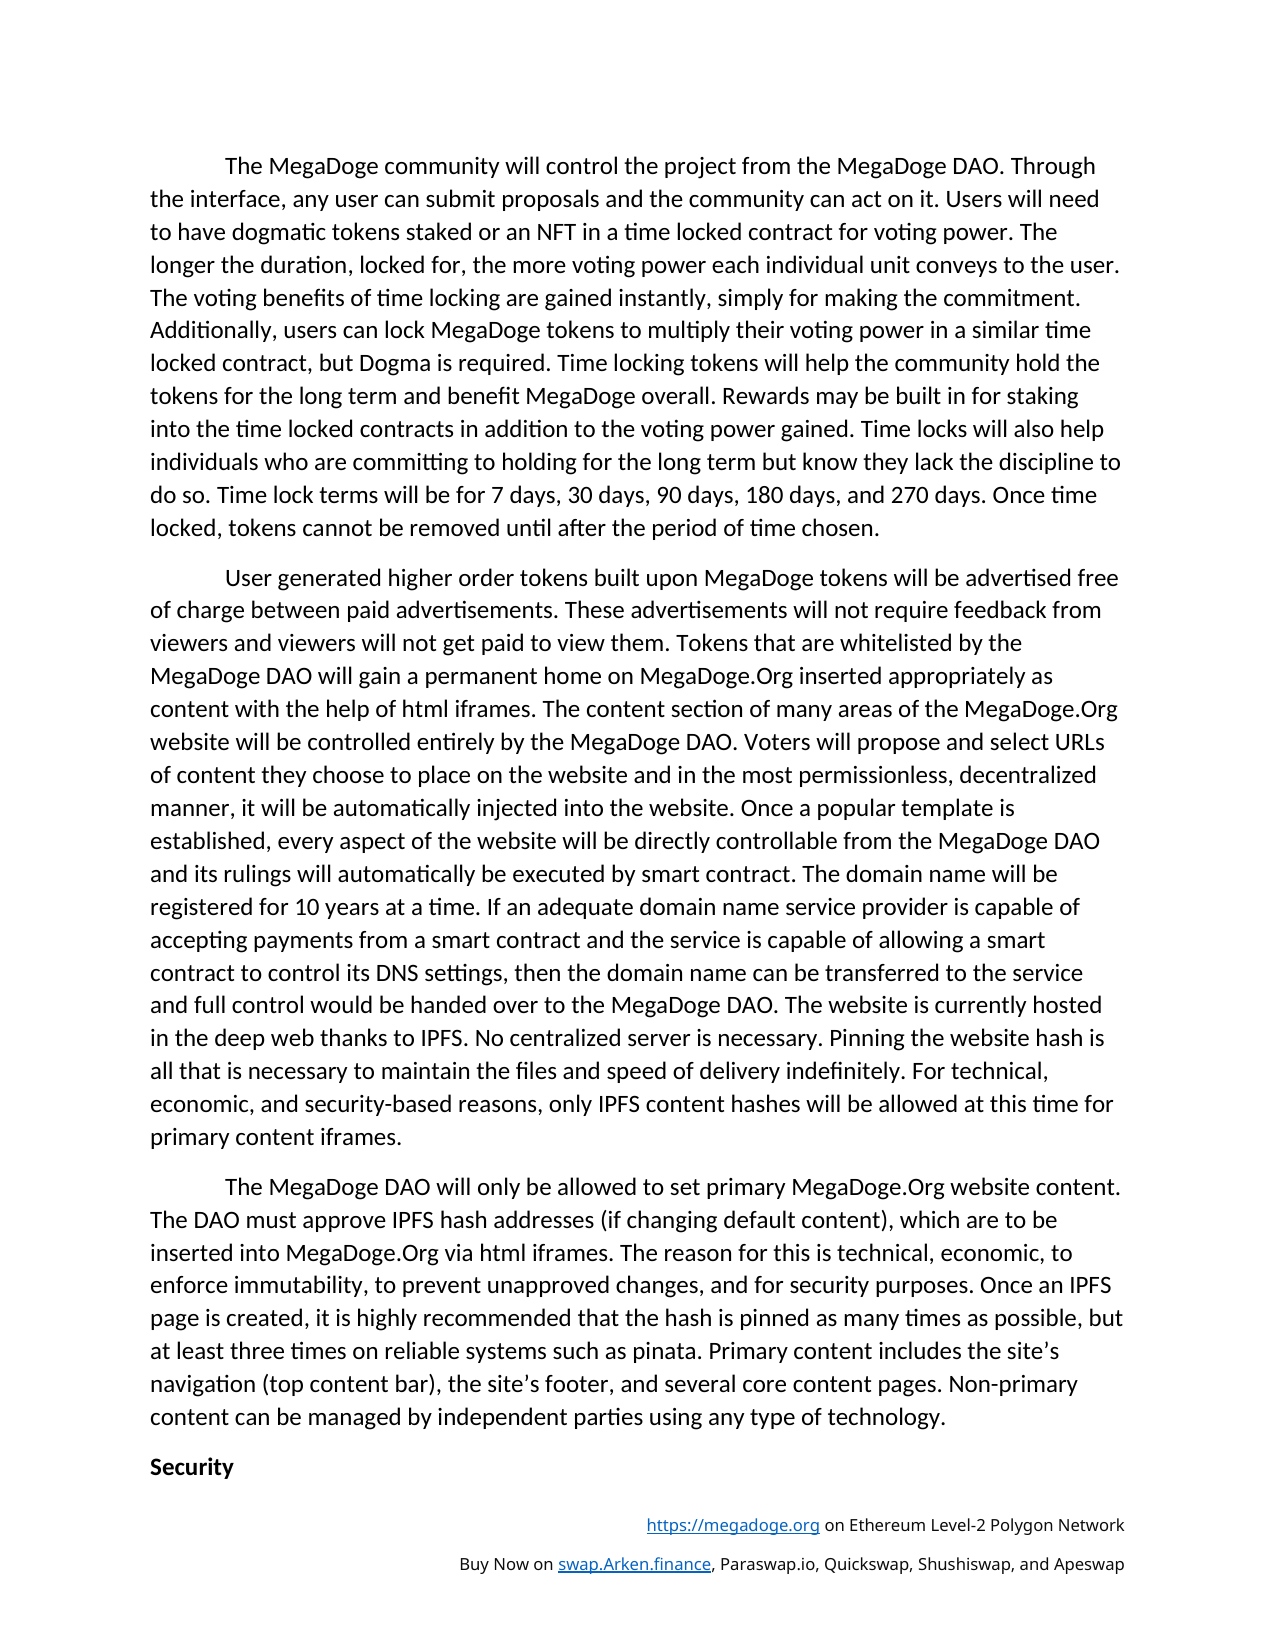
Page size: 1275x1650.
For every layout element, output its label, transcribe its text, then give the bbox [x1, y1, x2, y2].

text The MegaDoge DAO will only be allowed to set primary MegaDoge.Org website content. The DAO must approve IPFS hash addresses (if changing default content), which are to be inserted into MegaDoge.Org via html iframes. The reason for this is technical, economic, to enforce immutability, to prevent unapproved changes, and for security purposes. Once an IPFS page is created, it is highly recommended that the hash is pinned as many times as possible, but at least three times on reliable systems such as pinata. Primary content includes the site’s navigation (top content bar), the site’s footer, and several core content pages. Non-primary content can be managed by independent parties using any type of technology. [150, 1171, 1125, 1432]
text User generated higher order tokens built upon MegaDoge tokens will be advertised free of charge between paid advertisements. These advertisements will not require feedback from viewers and viewers will not get paid to view them. Tokens that are whitelisted by the MegaDoge DAO will gain a permanent home on MegaDoge.Org inserted appropriately as content with the help of html iframes. The content section of many areas of the MegaDoge.Org website will be controlled entirely by the MegaDoge DAO. Voters will propose and select URLs of content they choose to place on the website and in the most permissionless, decentralized manner, it will be automatically injected into the website. Once a popular template is established, every aspect of the website will be directly controllable from the MegaDoge DAO and its rulings will automatically be executed by smart contract. The domain name will be registered for 10 years at a time. If an adequate domain name service provider is capable of accepting payments from a smart contract and the service is capable of allowing a smart contract to control its DNS settings, then the domain name can be transferred to the service and full control would be handed over to the MegaDoge DAO. The website is currently hosted in the deep web thanks to IPFS. No centralized server is necessary. Pinning the website hash is all that is necessary to maintain the files and speed of delivery indefinitely. For technical, economic, and security-based reasons, only IPFS content hashes will be allowed at this time for primary content iframes. [150, 562, 1125, 1152]
text The MegaDoge community will control the project from the MegaDoge DAO. Through the interface, any user can submit proposals and the community can act on it. Users will need to have dogmatic tokens staked or an NFT in a time locked contract for voting power. The longer the duration, locked for, the more voting power each individual unit conveys to the user. The voting benefits of time locking are gained instantly, simply for making the commitment. Additionally, users can lock MegaDoge tokens to multiply their voting power in a similar time locked contract, but Dogma is required. Time locking tokens will help the community hold the tokens for the long term and benefit MegaDoge overall. Rewards may be built in for staking into the time locked contracts in addition to the voting power gained. Time locks will also help individuals who are committing to holding for the long term but know they lack the discipline to do so. Time lock terms will be for 7 days, 30 days, 90 days, 180 days, and 270 days. Once time locked, tokens cannot be removed until after the period of time chosen. [150, 150, 1125, 543]
text Security [150, 1451, 1125, 1481]
